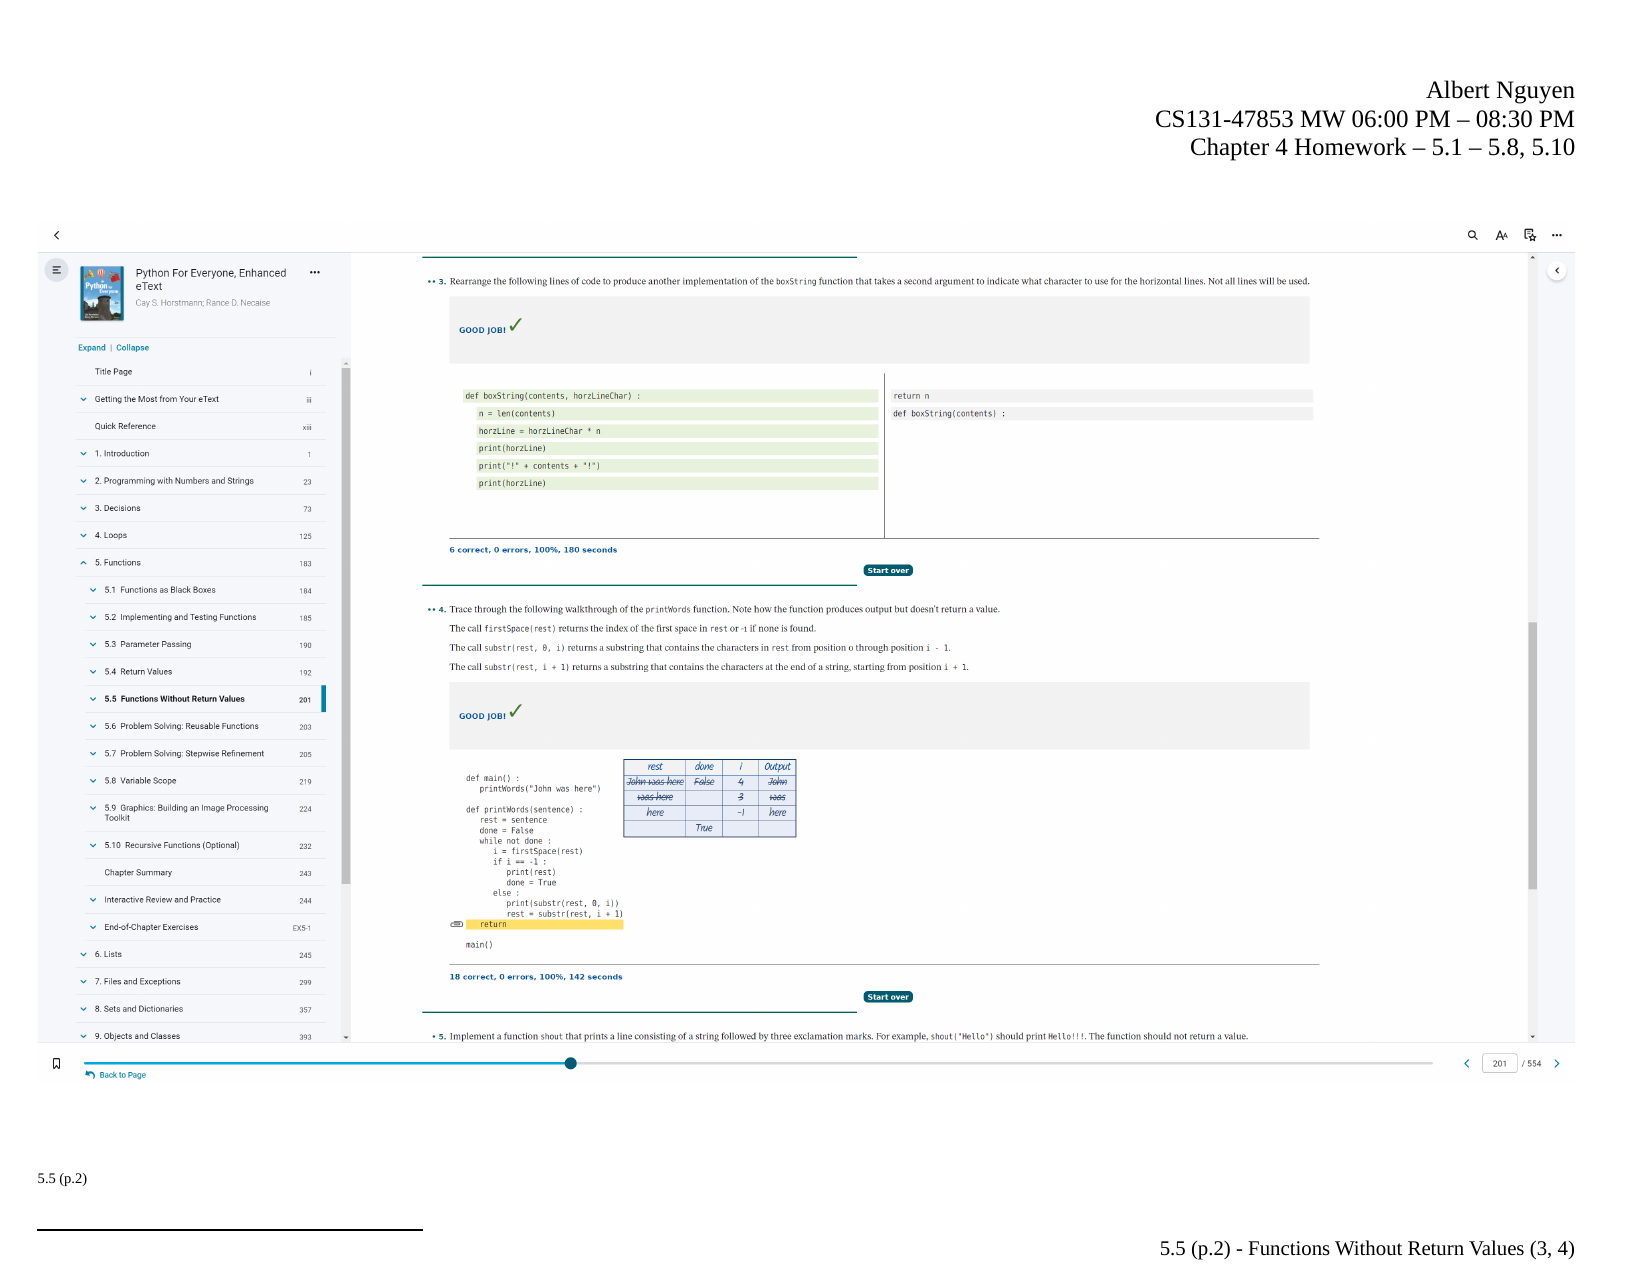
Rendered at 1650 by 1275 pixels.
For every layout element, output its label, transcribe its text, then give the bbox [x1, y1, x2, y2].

picture [37, 218, 1575, 1084]
text - Functions Without Return Values (3, 4) [37, 1236, 1575, 1260]
